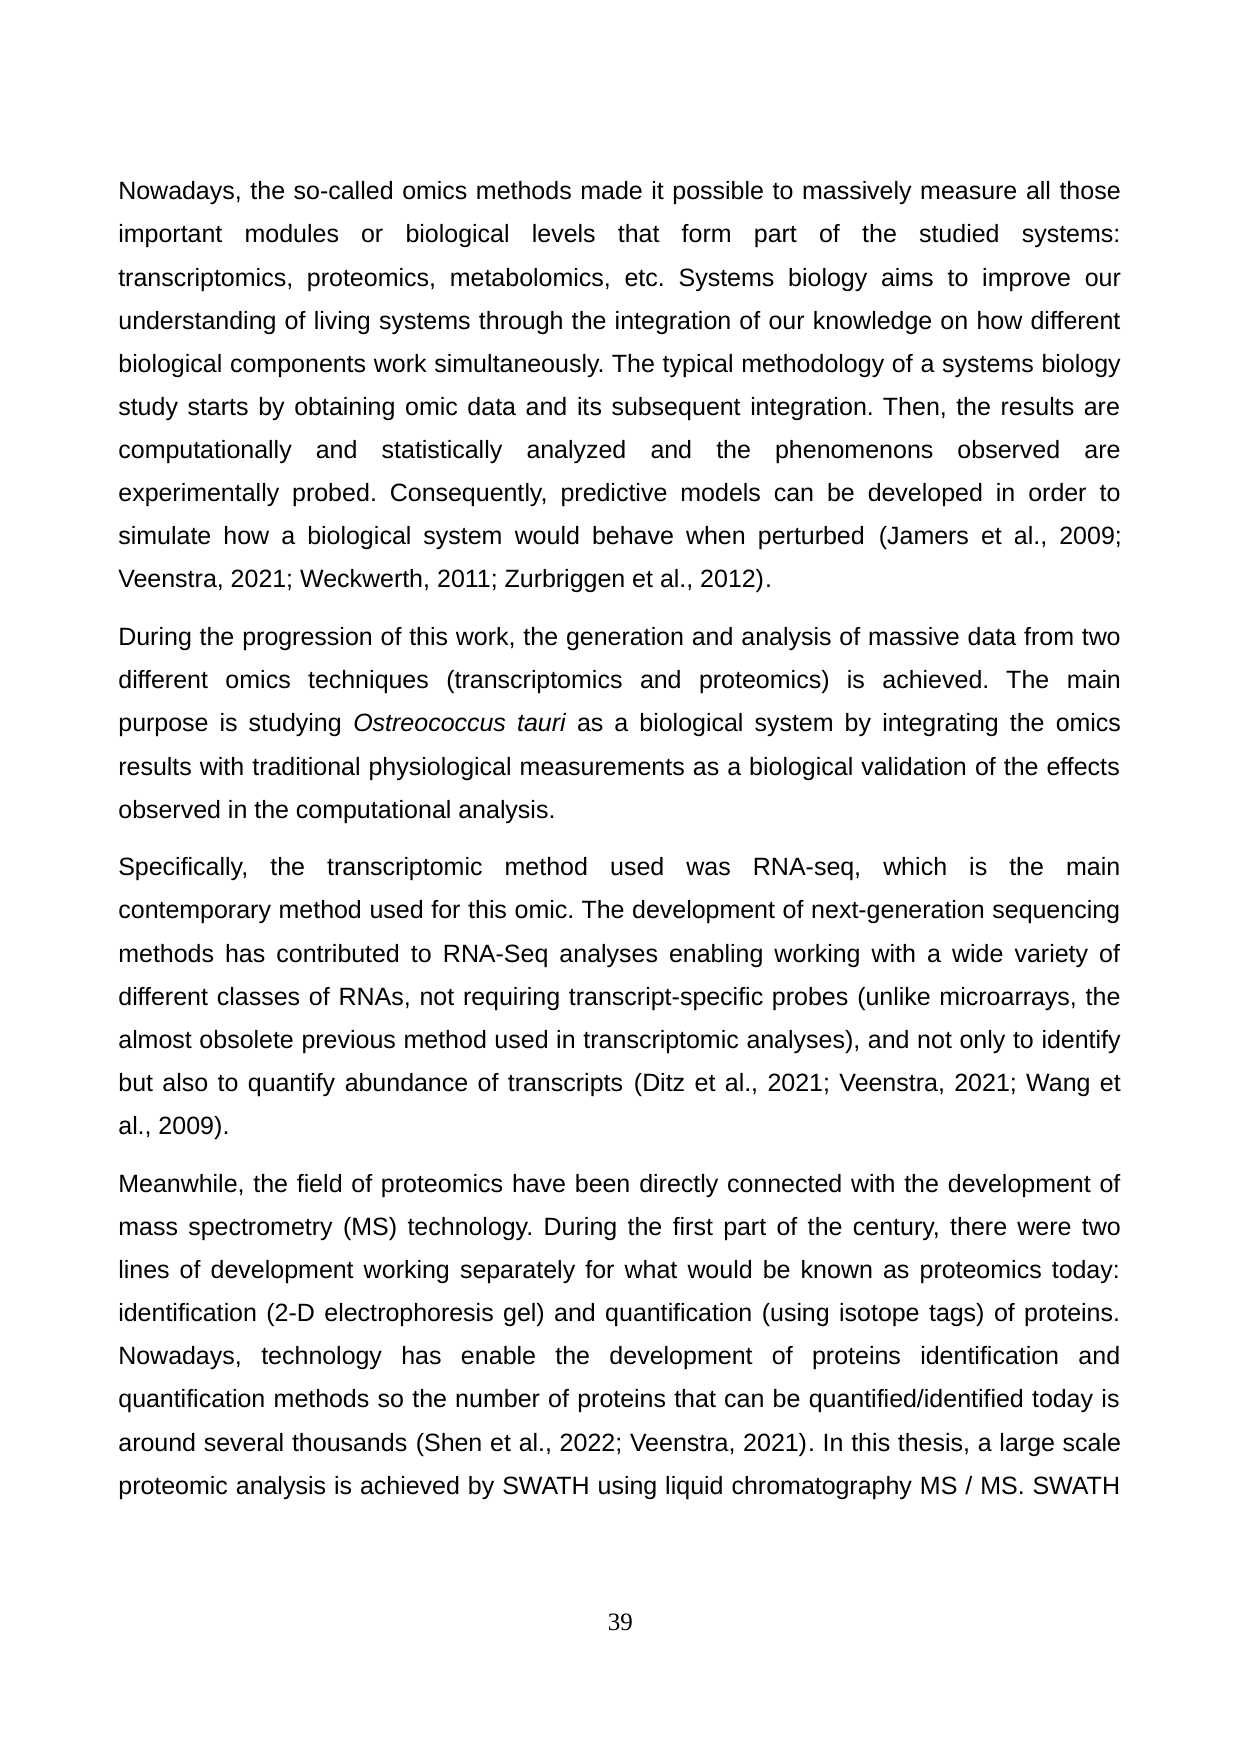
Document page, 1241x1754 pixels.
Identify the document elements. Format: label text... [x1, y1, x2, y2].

text Specifically, the transcriptomic method used was RNA-seq, which is the main contemporary method used for this omic. The development of next-generation sequencing methods has contributed to RNA-Seq analyses enabling working with a wide variety of different classes of RNAs, not requiring transcript-specific probes (unlike microarrays, the almost obsolete previous method used in transcriptomic analyses), and not only to identify but also to quantify abundance of transcripts (Ditz et al., 2021; Veenstra, 2021; Wang et al., 2009)⁠. [118, 852, 1122, 1140]
text Nowadays, the so-called omics methods made it possible to massively measure all those important modules or biological levels that form part of the studied systems: transcriptomics, proteomics, metabolomics, etc. Systems biology aims to improve our understanding of living systems through the integration of our knowledge on how different biological components work simultaneously. The typical methodology of a systems biology study starts by obtaining omic data and its subsequent integration. Then, the results are computationally and statistically analyzed and the phenomenons observed are experimentally probed. Consequently, predictive models can be developed in order to simulate how a biological system would behave when perturbed (Jamers et al., 2009; Veenstra, 2021; Weckwerth, 2011; Zurbriggen et al., 2012)⁠. [118, 176, 1122, 593]
text During the progression of this work, the generation and analysis of massive data from two different omics techniques (transcriptomics and proteomics) is achieved. The main purpose is studying Ostreococcus tauri as a biological system by integrating the omics results with traditional physiological measurements as a biological validation of the effects observed in the computational analysis. [118, 622, 1122, 823]
text Meanwhile, the field of proteomics have been directly connected with the development of mass spectrometry (MS) technology. During the first part of the century, there were two lines of development working separately for what would be known as proteomics today: identification (2-D electrophoresis gel) and quantification (using isotope tags) of proteins. Nowadays, technology has enable the development of proteins identification and quantification methods so the number of proteins that can be quantified/identified today is around several thousands (Shen et al., 2022; Veenstra, 2021)⁠. In this thesis, a large scale proteomic analysis is achieved by SWATH using liquid chromatography MS / MS. SWATH [118, 1169, 1122, 1499]
